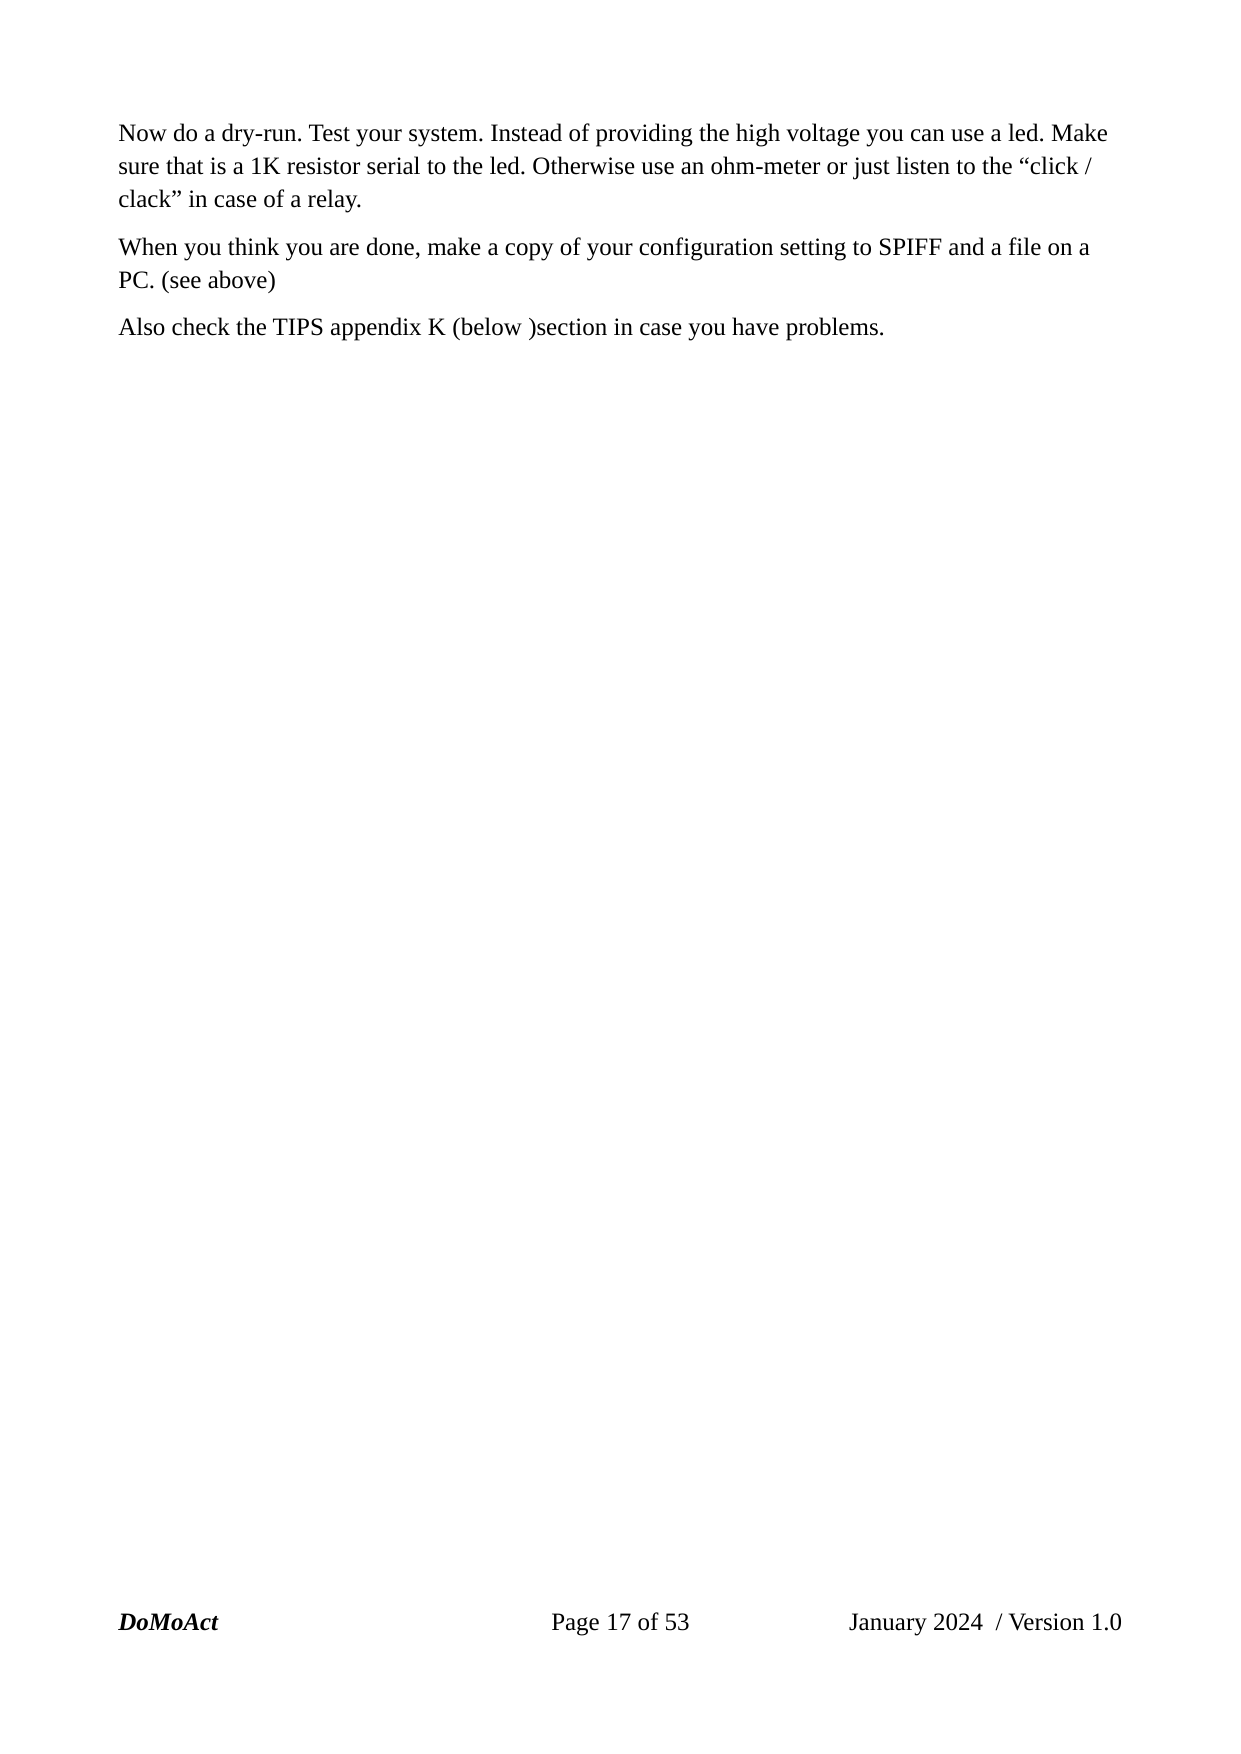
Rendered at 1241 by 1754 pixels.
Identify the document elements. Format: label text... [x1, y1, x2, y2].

text Now do a dry-run. Test your system. Instead of providing the high voltage you can use a led. Make sure that is a 1K resistor serial to the led. Otherwise use an ohm-meter or just listen to the “click / clack” in case of a relay. [118, 118, 1122, 213]
text Also check the TIPS appendix K (below )section in case you have problems. [118, 312, 1122, 341]
text When you think you are done, make a copy of your configuration setting to SPIFF and a file on a PC. (see above) [118, 232, 1122, 293]
